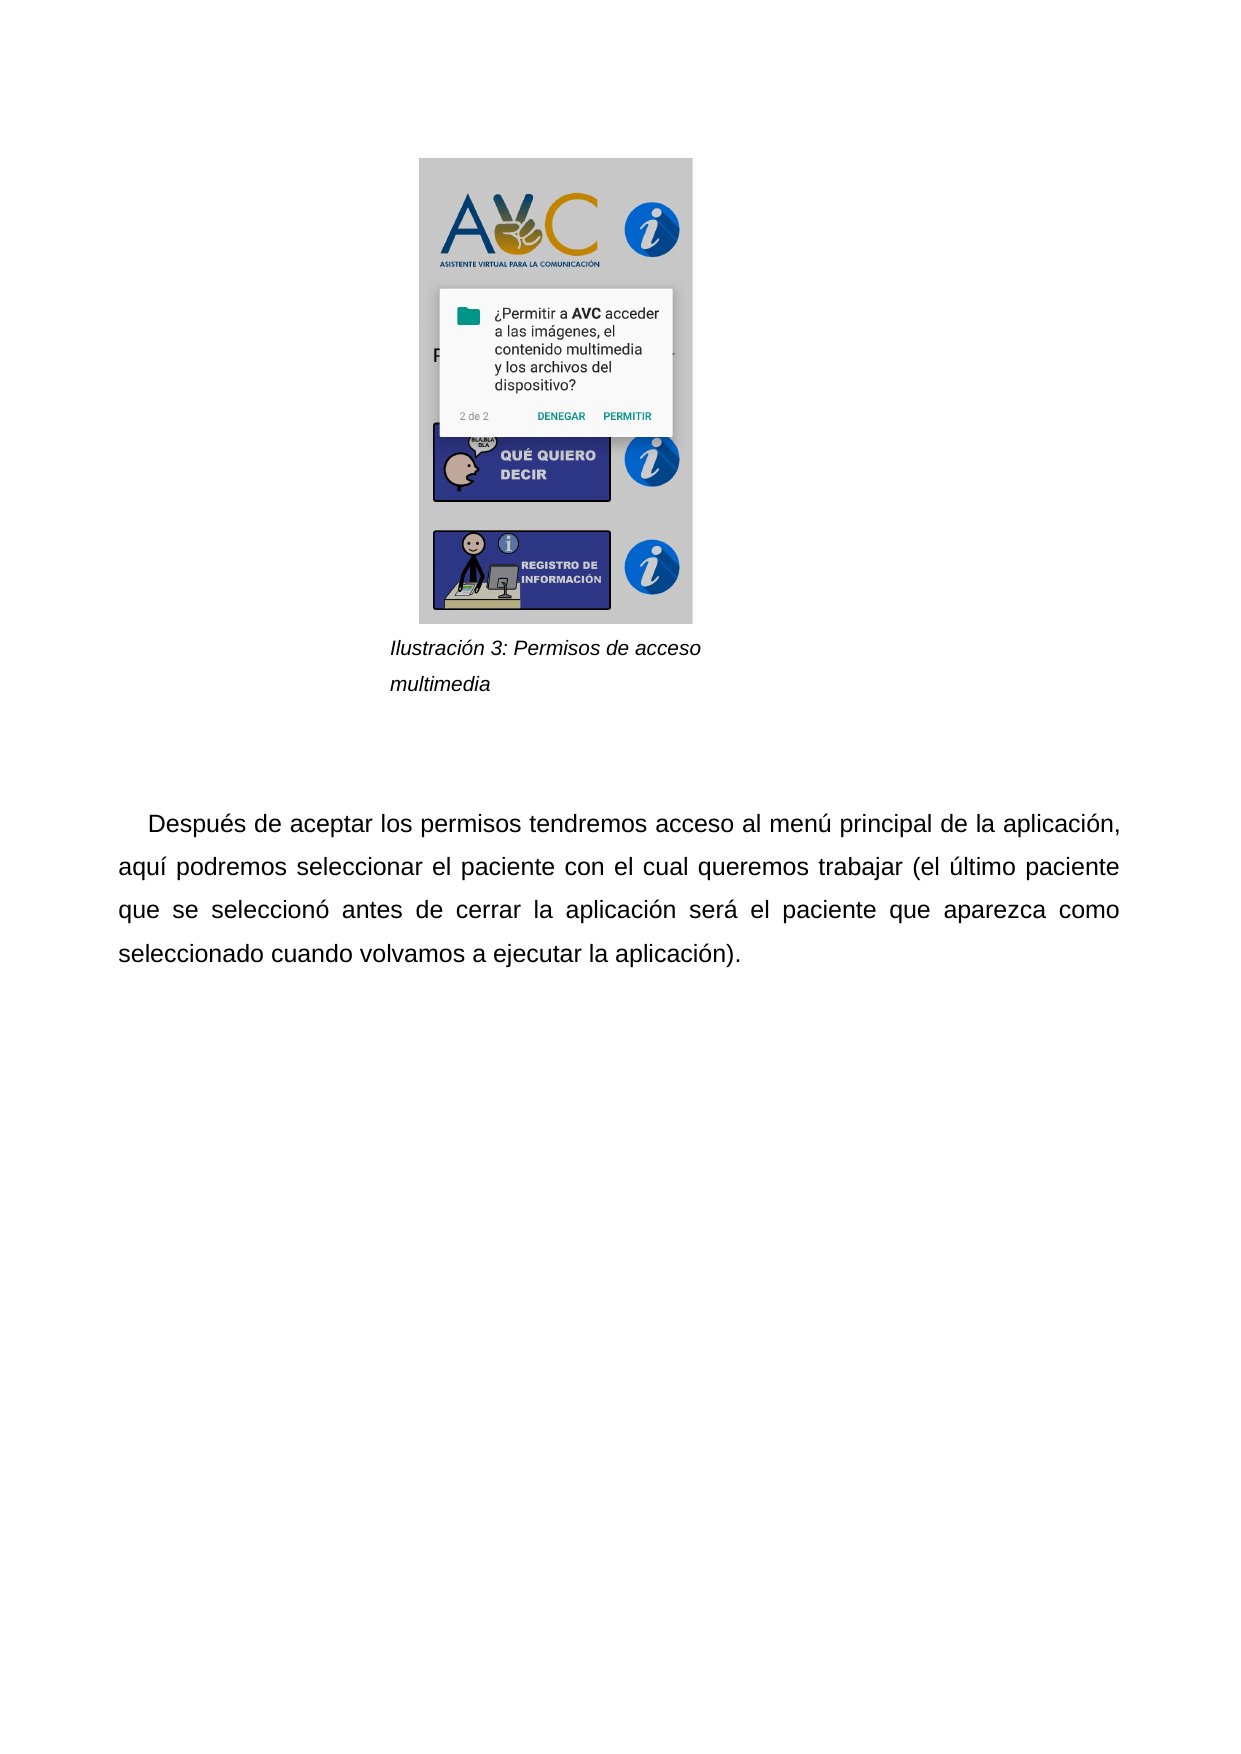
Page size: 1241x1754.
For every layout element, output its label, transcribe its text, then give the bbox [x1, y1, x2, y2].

text Ilustración 3: Permisos de acceso multimedia [390, 138, 714, 696]
text Después de aceptar los permisos tendremos acceso al menú principal de la aplicación, aquí podremos seleccionar el paciente con el cual queremos trabajar (el último paciente que se seleccionó antes de cerrar la aplicación será el paciente que aparezca como seleccionado cuando volvamos a ejecutar la aplicación). [118, 809, 1122, 967]
